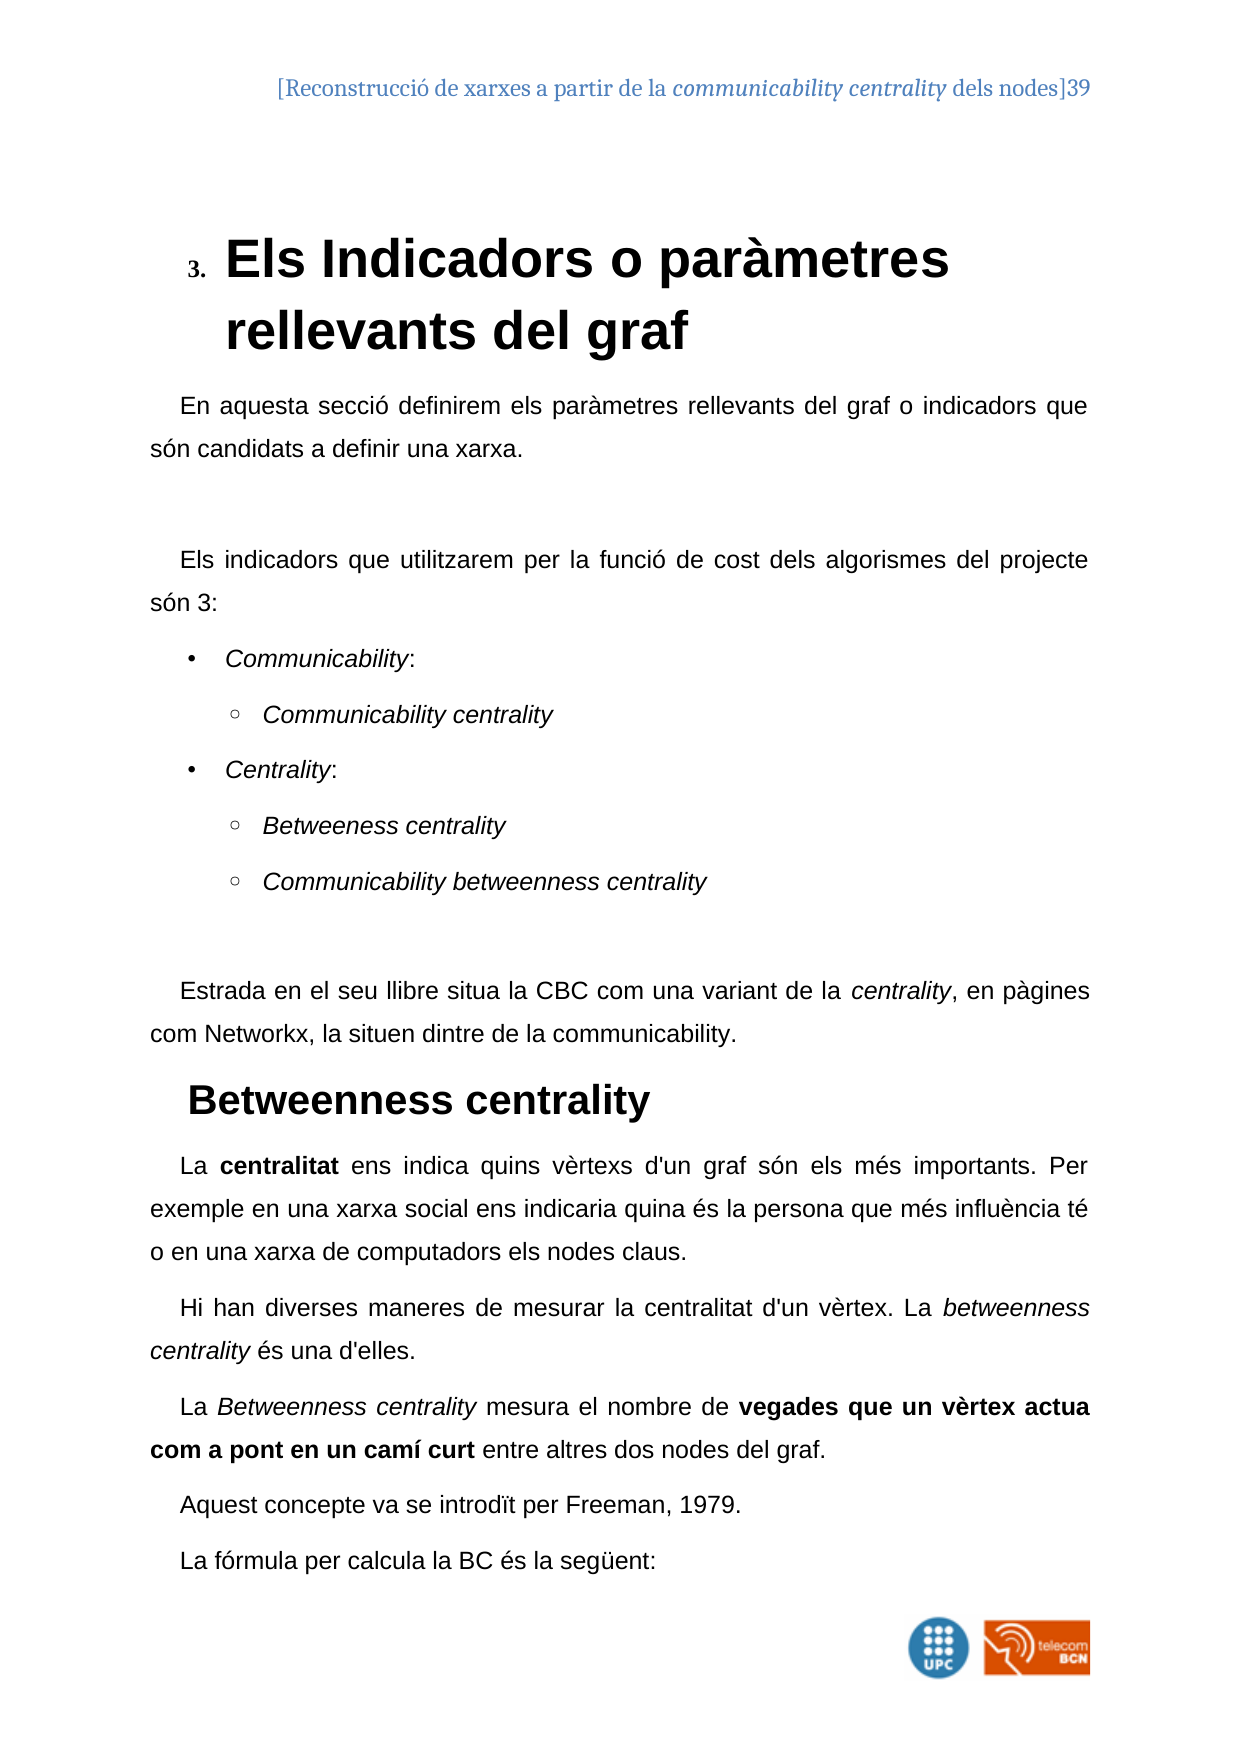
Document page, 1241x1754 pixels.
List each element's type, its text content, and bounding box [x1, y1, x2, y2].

text En aquesta secció definirem els paràmetres rellevants del graf o indicadors que són candidats a definir una xarxa. [150, 391, 1090, 463]
text Aquest concepte va se introdït per Freeman, 1979. [150, 1490, 1090, 1519]
text La Betweenness centrality mesura el nombre de vegades que un vèrtex actua com a pont en un camí curt entre altres dos nodes del graf. [150, 1392, 1090, 1463]
subtitle Betweenness centrality [187, 1075, 1090, 1123]
text Estrada en el seu llibre situa la CBC com una variant de la centrality, en pàgines com Networkx, la situen dintre de la communicability. [150, 976, 1090, 1048]
text La fórmula per calcula la BC és la següent: [150, 1546, 1090, 1575]
picture [904, 1614, 1091, 1681]
text Hi han diverses maneres de mesurar la centralitat d'un vèrtex. La betweenness centrality és una d'elles. [150, 1293, 1090, 1365]
list Communicability: [187, 644, 1090, 673]
list Betweeness centrality [225, 811, 1090, 840]
text Els indicadors que utilitzarem per la funció de cost dels algorismes del projecte són 3: [150, 545, 1090, 617]
list Communicability betweenness centrality [225, 867, 1090, 896]
list Communicability centrality [225, 699, 1090, 728]
text La centralitat ens indica quins vèrtexs d'un graf són els més importants. Per exemple en una xarxa social ens indicaria quina és la persona que més influència té o en una xarxa de computadors els nodes claus. [150, 1151, 1090, 1266]
subtitle Els Indicadors o paràmetres rellevants del graf [187, 227, 1090, 361]
list Centrality: [187, 755, 1090, 784]
